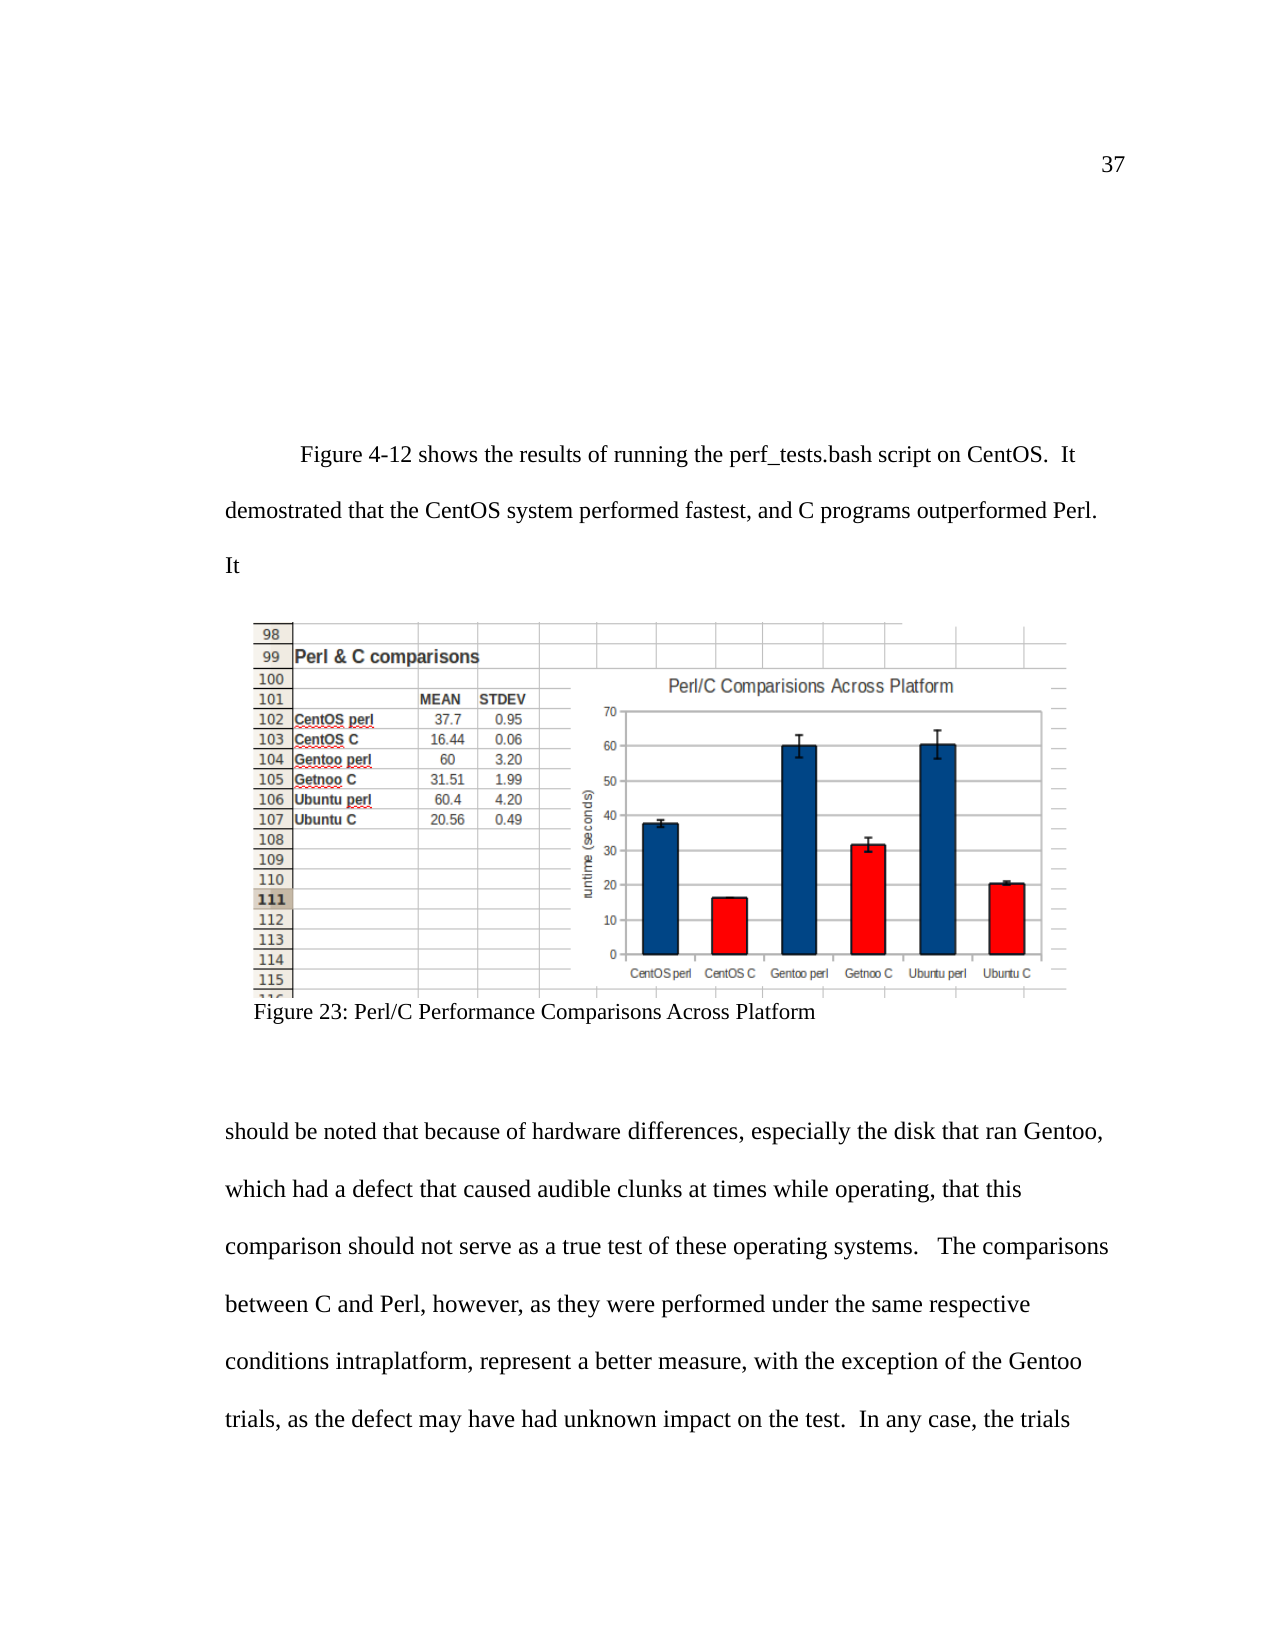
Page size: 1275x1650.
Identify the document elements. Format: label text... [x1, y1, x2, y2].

text should be noted that because of hardware differences, especially the disk that ran Gentoo, which had a defect that caused audible clunks at times while operating, that this comparison should not serve as a true test of these operating systems. The comparisons between C and Perl, however, as they were performed under the same respective conditions intraplatform, represent a better measure, with the exception of the Gentoo trials, as the defect may have had unknown impact on the test. In any case, the trials [225, 1116, 1125, 1433]
picture [253, 622, 1067, 998]
text Figure 23: Perl/C Performance Comparisons Across Platform [253, 998, 1066, 1024]
text Figure 4-12 shows the results of running the perf_tests.bash script on CentOS. It demostrated that the CentOS system performed fastest, and C programs outperformed Perl. It [225, 440, 1125, 578]
